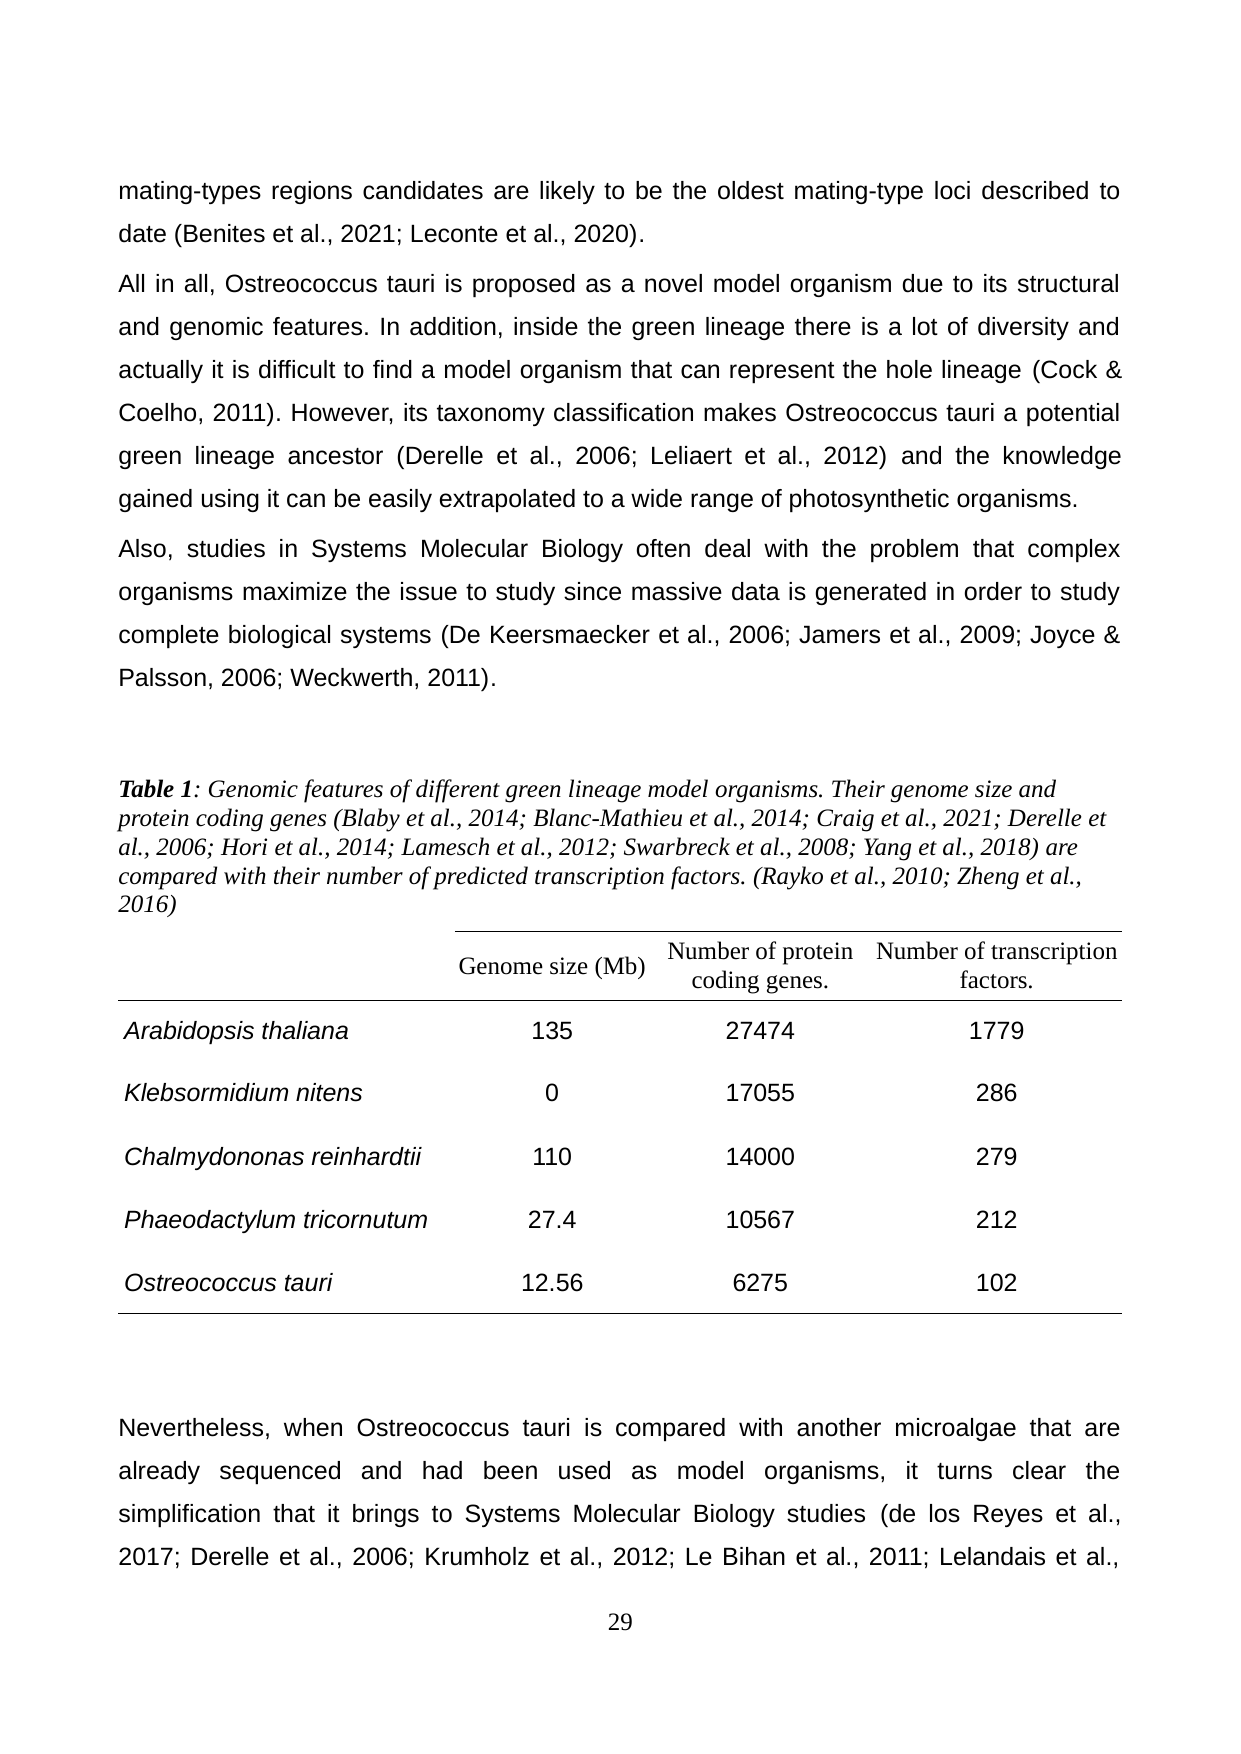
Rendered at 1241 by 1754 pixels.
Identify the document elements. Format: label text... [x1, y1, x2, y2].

text Table 1: Genomic features of different green lineage model organisms. Their genome size and protein coding genes (Blaby et al., 2014; Blanc-Mathieu et al., 2014; Craig et al., 2021; Derelle et al., 2006; Hori et al., 2014; Lamesch et al., 2012; Swarbreck et al., 2008; Yang et al., 2018)⁠ are compared with their number of predicted transcription factors. (Rayko et al., 2010; Zheng et al., 2016)⁠ [118, 774, 1122, 918]
table_cell 27.4 [455, 1188, 649, 1252]
table_cell 17055 [649, 1060, 871, 1124]
table_cell 12.56 [455, 1252, 649, 1313]
table_cell 279 [871, 1124, 1122, 1188]
table_cell 0 [455, 1060, 649, 1124]
table_cell 1779 [871, 1001, 1122, 1060]
table_cell 110 [455, 1124, 649, 1188]
table_cell Ostreococcus tauri [118, 1252, 455, 1313]
table_cell 6275 [649, 1252, 871, 1313]
table_header Genome size (Mb) [455, 932, 649, 1000]
table_cell 102 [871, 1252, 1122, 1313]
text Also, studies in Systems Molecular Biology often deal with the problem that complex organisms maximize the issue to study since massive data is generated in order to study complete biological systems (De Keersmaecker et al., 2006; Jamers et al., 2009; Joyce & Palsson, 2006; Weckwerth, 2011)⁠. [118, 534, 1122, 692]
table_cell 14000 [649, 1124, 871, 1188]
text mating-types regions candidates are likely to be the oldest mating-type loci described to date (Benites et al., 2021; Leconte et al., 2020)⁠. [118, 176, 1122, 248]
text Nevertheless, when Ostreococcus tauri is compared with another microalgae that are already sequenced and had been used as model organisms, it turns clear the simplification that it brings to Systems Molecular Biology studies (de los Reyes et al., 2017; Derelle et al., 2006; Krumholz et al., 2012; Le Bihan et al., 2011; Lelandais et al., [118, 1413, 1122, 1571]
table_header [118, 931, 455, 1000]
table_cell 286 [871, 1060, 1122, 1124]
table_cell 135 [455, 1001, 649, 1060]
table_cell Arabidopsis thaliana [118, 1001, 455, 1060]
table_cell Klebsormidium nitens [118, 1060, 455, 1124]
table_cell Phaeodactylum tricornutum [118, 1188, 455, 1252]
table_header Number of protein coding genes. [649, 932, 871, 1000]
table_cell 212 [871, 1188, 1122, 1252]
text All in all, Ostreococcus tauri is proposed as a novel model organism due to its structural and genomic features. In addition, inside the green lineage there is a lot of diversity and actually it is difficult to find a model organism that can represent the hole lineage (Cock & Coelho, 2011)⁠. However, its taxonomy classification makes Ostreococcus tauri a potential green lineage ancestor (Derelle et al., 2006; Leliaert et al., 2012)⁠ and the knowledge gained using it can be easily extrapolated to a wide range of photosynthetic organisms. [118, 269, 1122, 513]
table_cell 27474 [649, 1001, 871, 1060]
table_cell 10567 [649, 1188, 871, 1252]
table_header Number of transcription factors. [871, 932, 1122, 1000]
table_cell Chalmydononas reinhardtii [118, 1124, 455, 1188]
